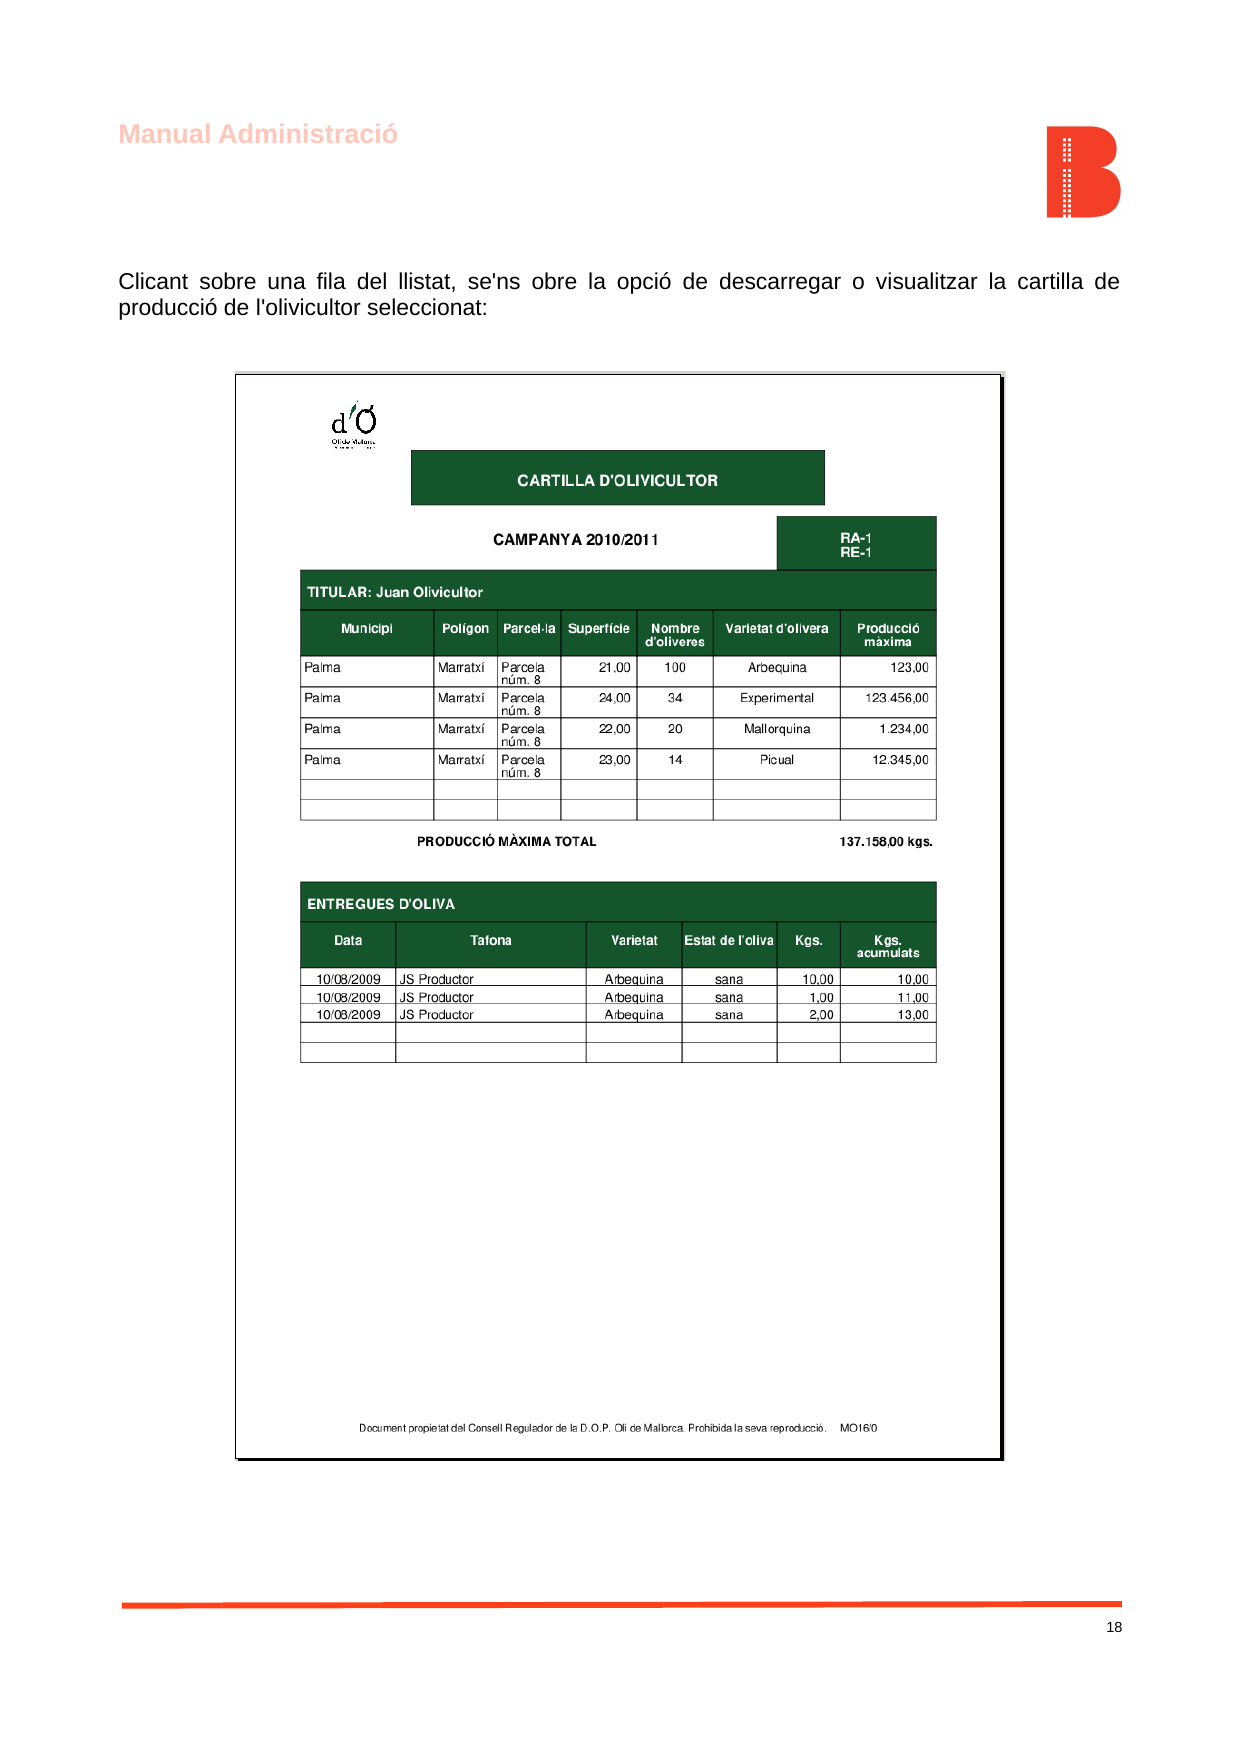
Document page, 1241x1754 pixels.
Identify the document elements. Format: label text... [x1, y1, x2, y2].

picture [1036, 124, 1130, 221]
text Clicant sobre una fila del llistat, se'ns obre la opció de descarregar o visualitzar la cartilla de producció de l'olivicultor seleccionat: [118, 268, 1122, 320]
picture [234, 371, 1006, 1461]
